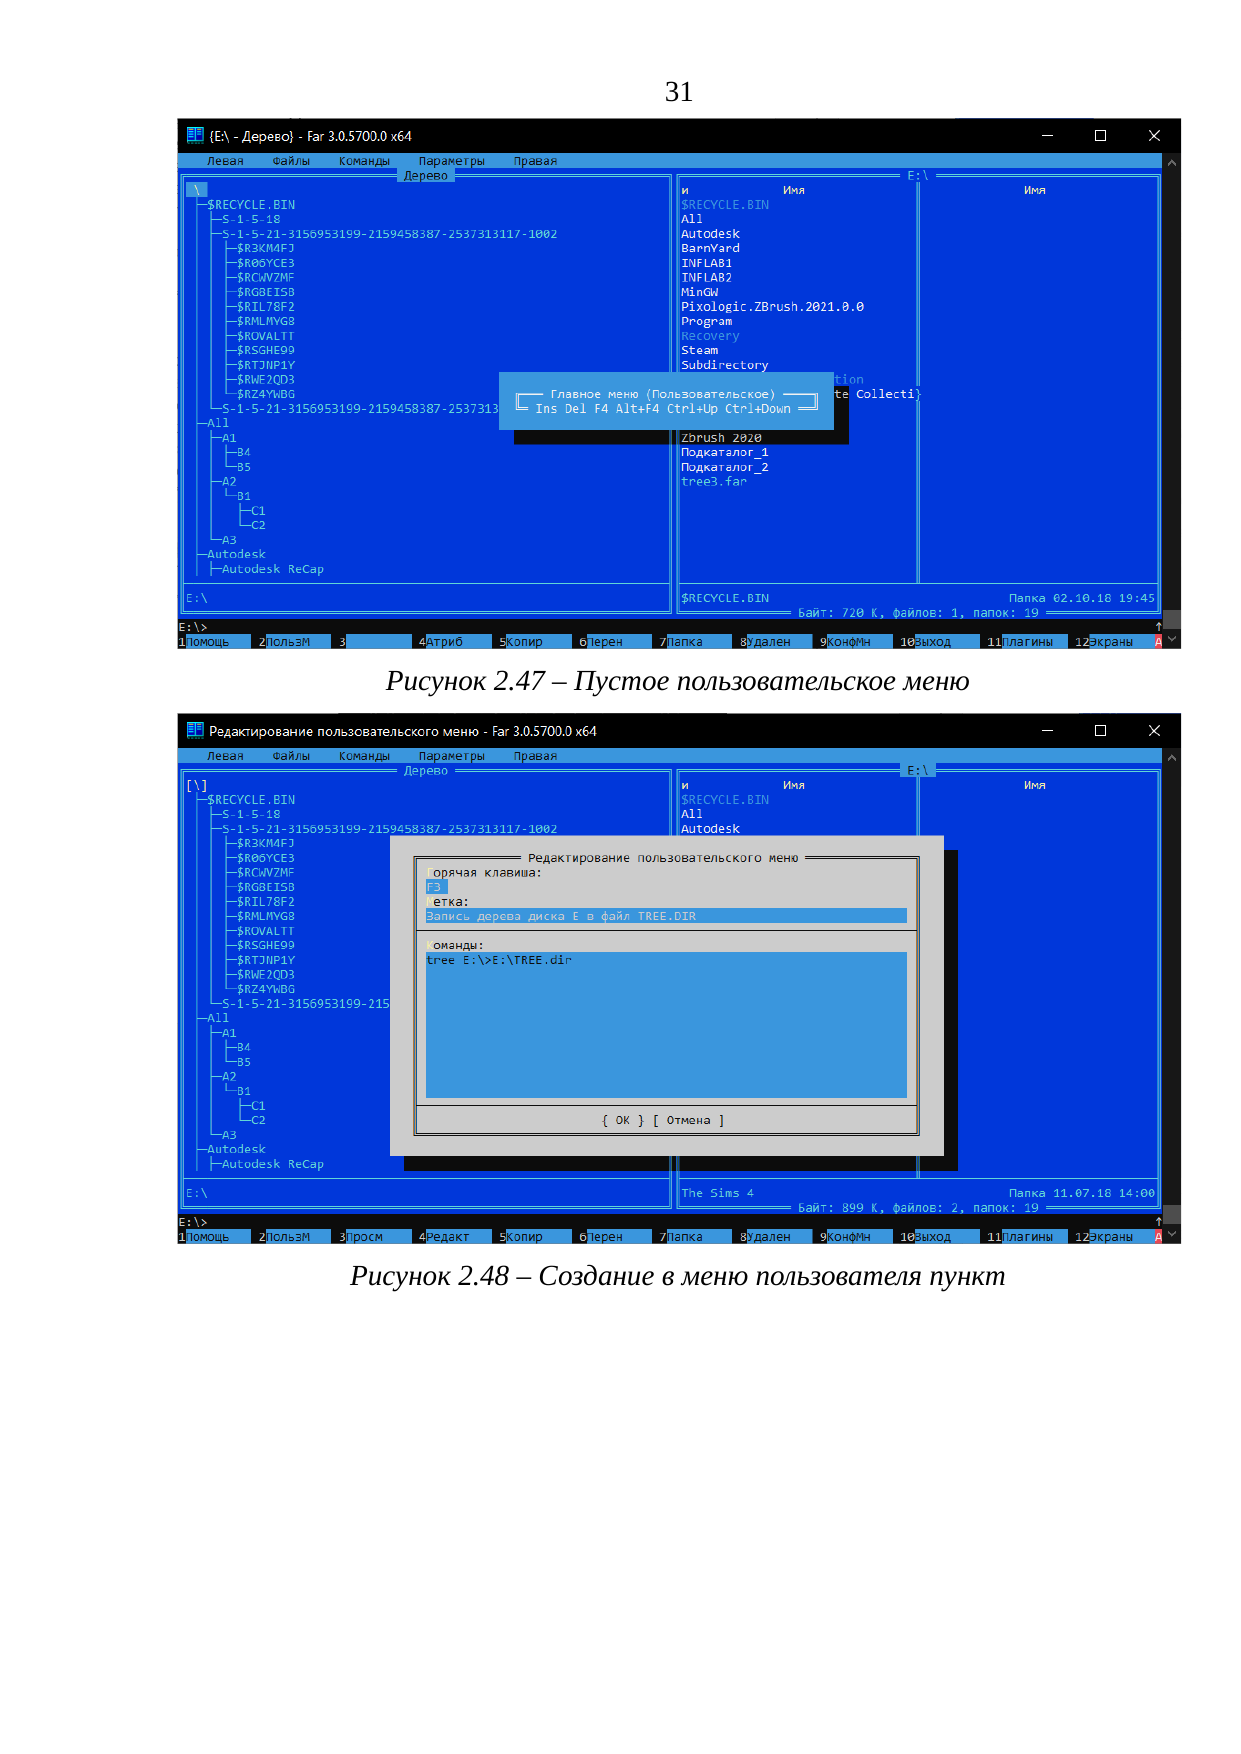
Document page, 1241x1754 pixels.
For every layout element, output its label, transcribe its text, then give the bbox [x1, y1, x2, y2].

text Рисунок 2.47 – Пустое пользовательское меню [177, 663, 1181, 697]
text Рисунок 2.48 – Создание в меню пользователя пункт [177, 1258, 1181, 1292]
